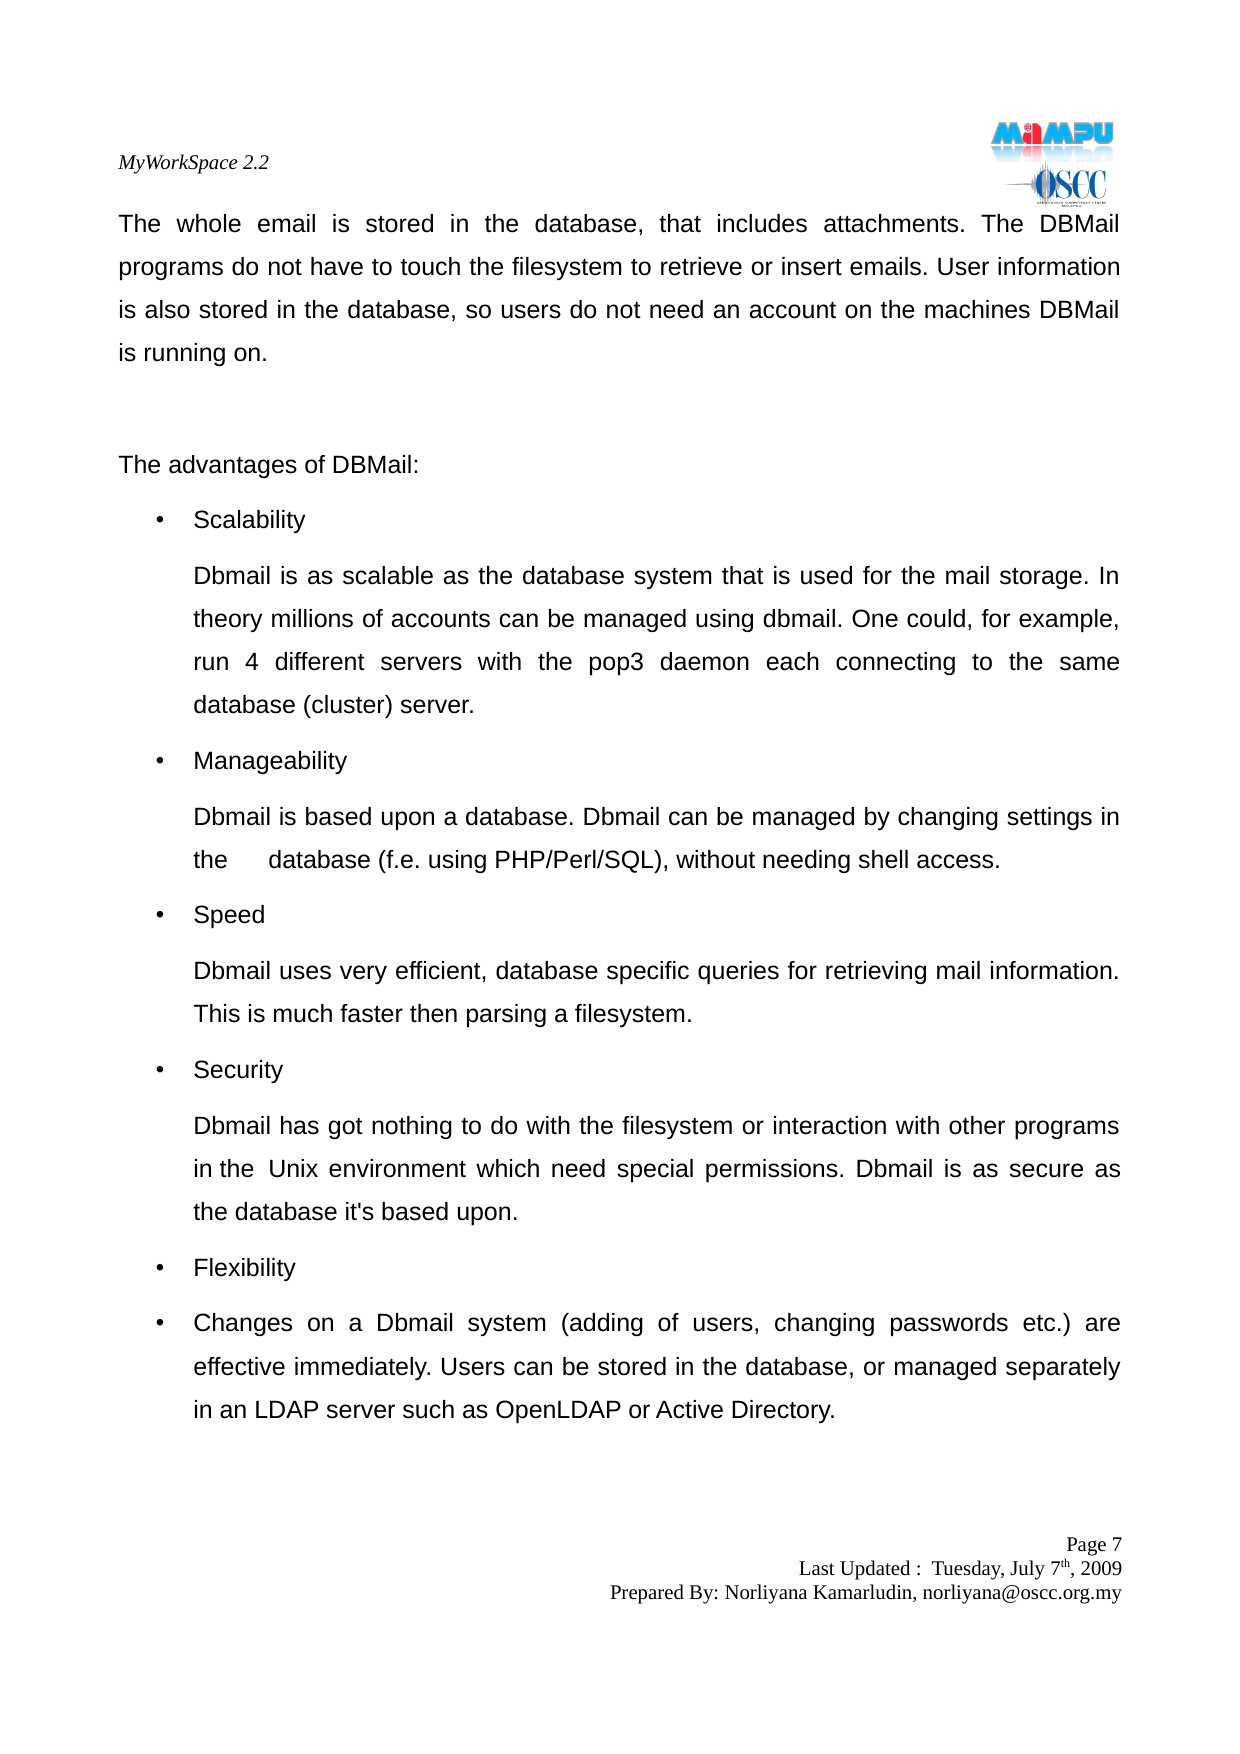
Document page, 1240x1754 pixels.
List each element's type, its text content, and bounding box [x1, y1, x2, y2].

list Security [156, 1055, 1122, 1084]
text The advantages of DBMail: [118, 449, 1122, 478]
list Speed [156, 900, 1122, 929]
list Manageability [156, 746, 1122, 775]
list Dbmail uses very efficient, database specific queries for retrieving mail information. This is much faster then parsing a filesystem. [156, 956, 1122, 1028]
list Dbmail has got nothing to do with the filesystem or interaction with other programs in the Unix environment which need special permissions. Dbmail is as secure as the database it's based upon. [156, 1111, 1122, 1226]
list Changes on a Dbmail system (adding of users, changing passwords etc.) are effective immediately. Users can be stored in the database, or managed separately in an LDAP server such as OpenLDAP or Active Directory. [156, 1308, 1122, 1423]
list Scalability [156, 505, 1122, 534]
text The whole email is stored in the database, that includes attachments. The DBMail programs do not have to touch the filesystem to retrieve or insert emails. User information is also stored in the database, so users do not need an account on the machines DBMail is running on. [118, 209, 1122, 367]
list Flexibility [156, 1252, 1122, 1281]
picture [991, 106, 1114, 208]
list Dbmail is as scalable as the database system that is used for the mail storage. In theory millions of accounts can be managed using dbmail. One could, for example, run 4 different servers with the pop3 daemon each connecting to the same database (cluster) server. [156, 561, 1122, 719]
list Dbmail is based upon a database. Dbmail can be managed by changing settings in the database (f.e. using PHP/Perl/SQL), without needing shell access. [156, 802, 1122, 873]
